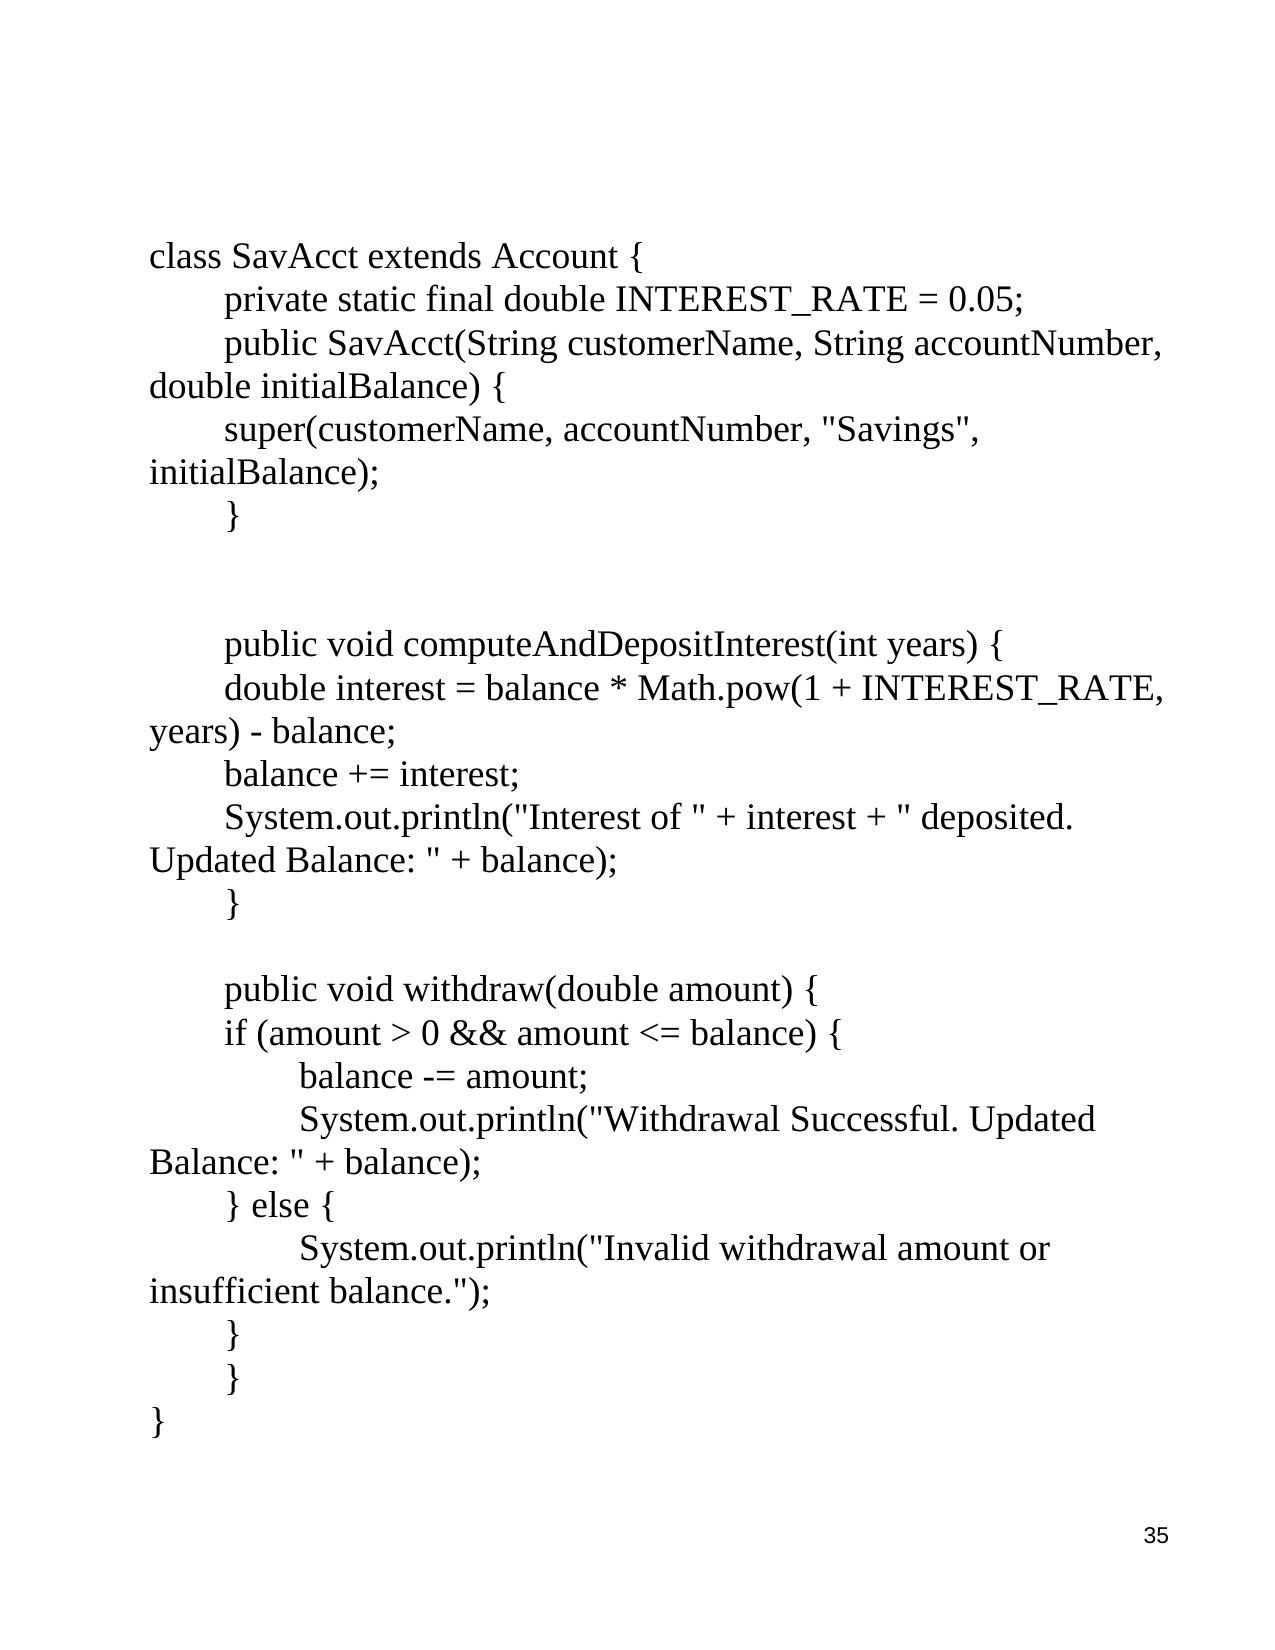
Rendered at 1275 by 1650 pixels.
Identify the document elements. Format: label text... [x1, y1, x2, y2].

text private static final double INTEREST_RATE = 0.05; [149, 277, 1169, 320]
text System.out.println("Interest of " + interest + " deposited. Updated Balance: " + balance); [149, 794, 1169, 881]
text public void withdraw(double amount) { [149, 967, 1169, 1010]
text System.out.println("Withdrawal Successful. Updated Balance: " + balance); [149, 1096, 1169, 1182]
text } [149, 1312, 1169, 1355]
text } else { [149, 1182, 1169, 1226]
text public void computeAndDepositInterest(int years) { [149, 622, 1169, 665]
text double interest = balance * Math.pow(1 + INTEREST_RATE, years) - balance; [149, 665, 1169, 751]
text } [149, 1398, 1169, 1441]
text } [149, 881, 1169, 924]
text balance -= amount; [149, 1053, 1169, 1096]
text if (amount > 0 && amount <= balance) { [149, 1010, 1169, 1053]
text } [149, 1355, 1169, 1398]
text public SavAcct(String customerName, String accountNumber, double initialBalance) { [149, 320, 1169, 406]
text balance += interest; [149, 751, 1169, 794]
text class SavAcct extends Account { [149, 234, 1169, 277]
text System.out.println("Invalid withdrawal amount or insufficient balance."); [149, 1226, 1169, 1312]
text super(customerName, accountNumber, "Savings", initialBalance); [149, 406, 1169, 492]
text } [149, 492, 1169, 536]
